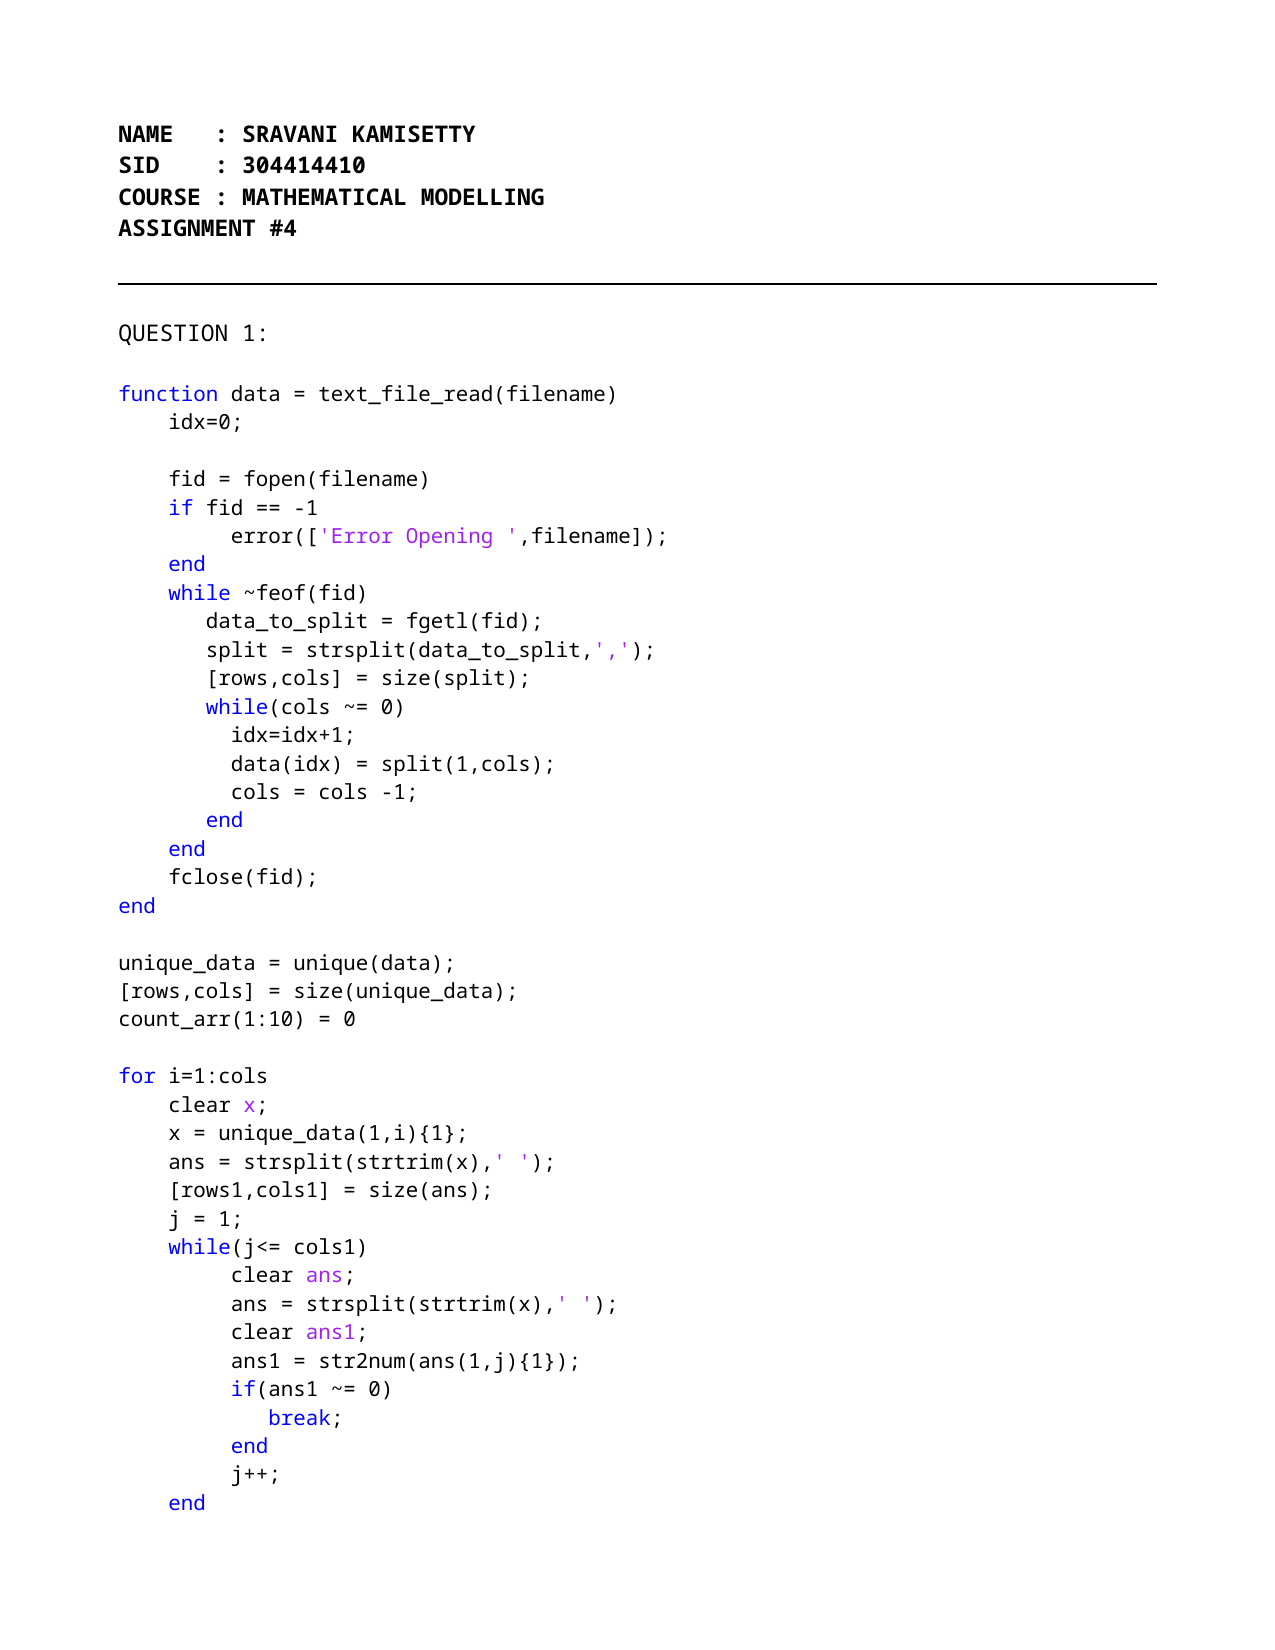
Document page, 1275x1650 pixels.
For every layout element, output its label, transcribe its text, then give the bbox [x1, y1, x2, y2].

text end [118, 834, 1157, 862]
text ans1 = str2num(ans(1,j){1}); [118, 1346, 1157, 1374]
text if(ans1 ~= 0) [118, 1374, 1157, 1403]
text fclose(fid); [118, 862, 1157, 891]
text [rows1,cols1] = size(ans); [118, 1175, 1157, 1204]
text unique_data = unique(data); [118, 948, 1157, 976]
text clear x; [118, 1090, 1157, 1118]
text SID : 304414410 [118, 149, 1157, 181]
text count_arr(1:10) = 0 [118, 1004, 1157, 1033]
text error(['Error Opening ',filename]); [118, 521, 1157, 549]
text idx=0; [118, 407, 1157, 436]
text end [118, 1431, 1157, 1459]
text j++; [118, 1459, 1157, 1488]
text x = unique_data(1,i){1}; [118, 1118, 1157, 1147]
text break; [118, 1403, 1157, 1431]
text end [118, 1488, 1157, 1516]
text while(j<= cols1) [118, 1232, 1157, 1261]
text ans = strsplit(strtrim(x),' '); [118, 1147, 1157, 1175]
text COURSE : MATHEMATICAL MODELLING [118, 181, 1157, 212]
text fid = fopen(filename) [118, 464, 1157, 493]
text clear ans; [118, 1261, 1157, 1289]
text end [118, 549, 1157, 578]
text data(idx) = split(1,cols); [118, 749, 1157, 777]
text if fid == -1 [118, 493, 1157, 521]
text for i=1:cols [118, 1061, 1157, 1090]
text [rows,cols] = size(unique_data); [118, 976, 1157, 1004]
text ASSIGNMENT #4 [118, 212, 1157, 243]
text idx=idx+1; [118, 720, 1157, 749]
text j = 1; [118, 1204, 1157, 1232]
text split = strsplit(data_to_split,','); [118, 635, 1157, 663]
text while ~feof(fid) [118, 578, 1157, 606]
text end [118, 806, 1157, 834]
text end [118, 891, 1157, 919]
text function data = text_file_read(filename) [118, 379, 1157, 407]
text data_to_split = fgetl(fid); [118, 606, 1157, 635]
text NAME : SRAVANI KAMISETTY [118, 118, 1157, 149]
text while(cols ~= 0) [118, 692, 1157, 720]
text QUESTION 1: [118, 316, 1157, 348]
text ans = strsplit(strtrim(x),' '); [118, 1289, 1157, 1317]
text clear ans1; [118, 1317, 1157, 1346]
text [rows,cols] = size(split); [118, 663, 1157, 692]
text cols = cols -1; [118, 777, 1157, 806]
